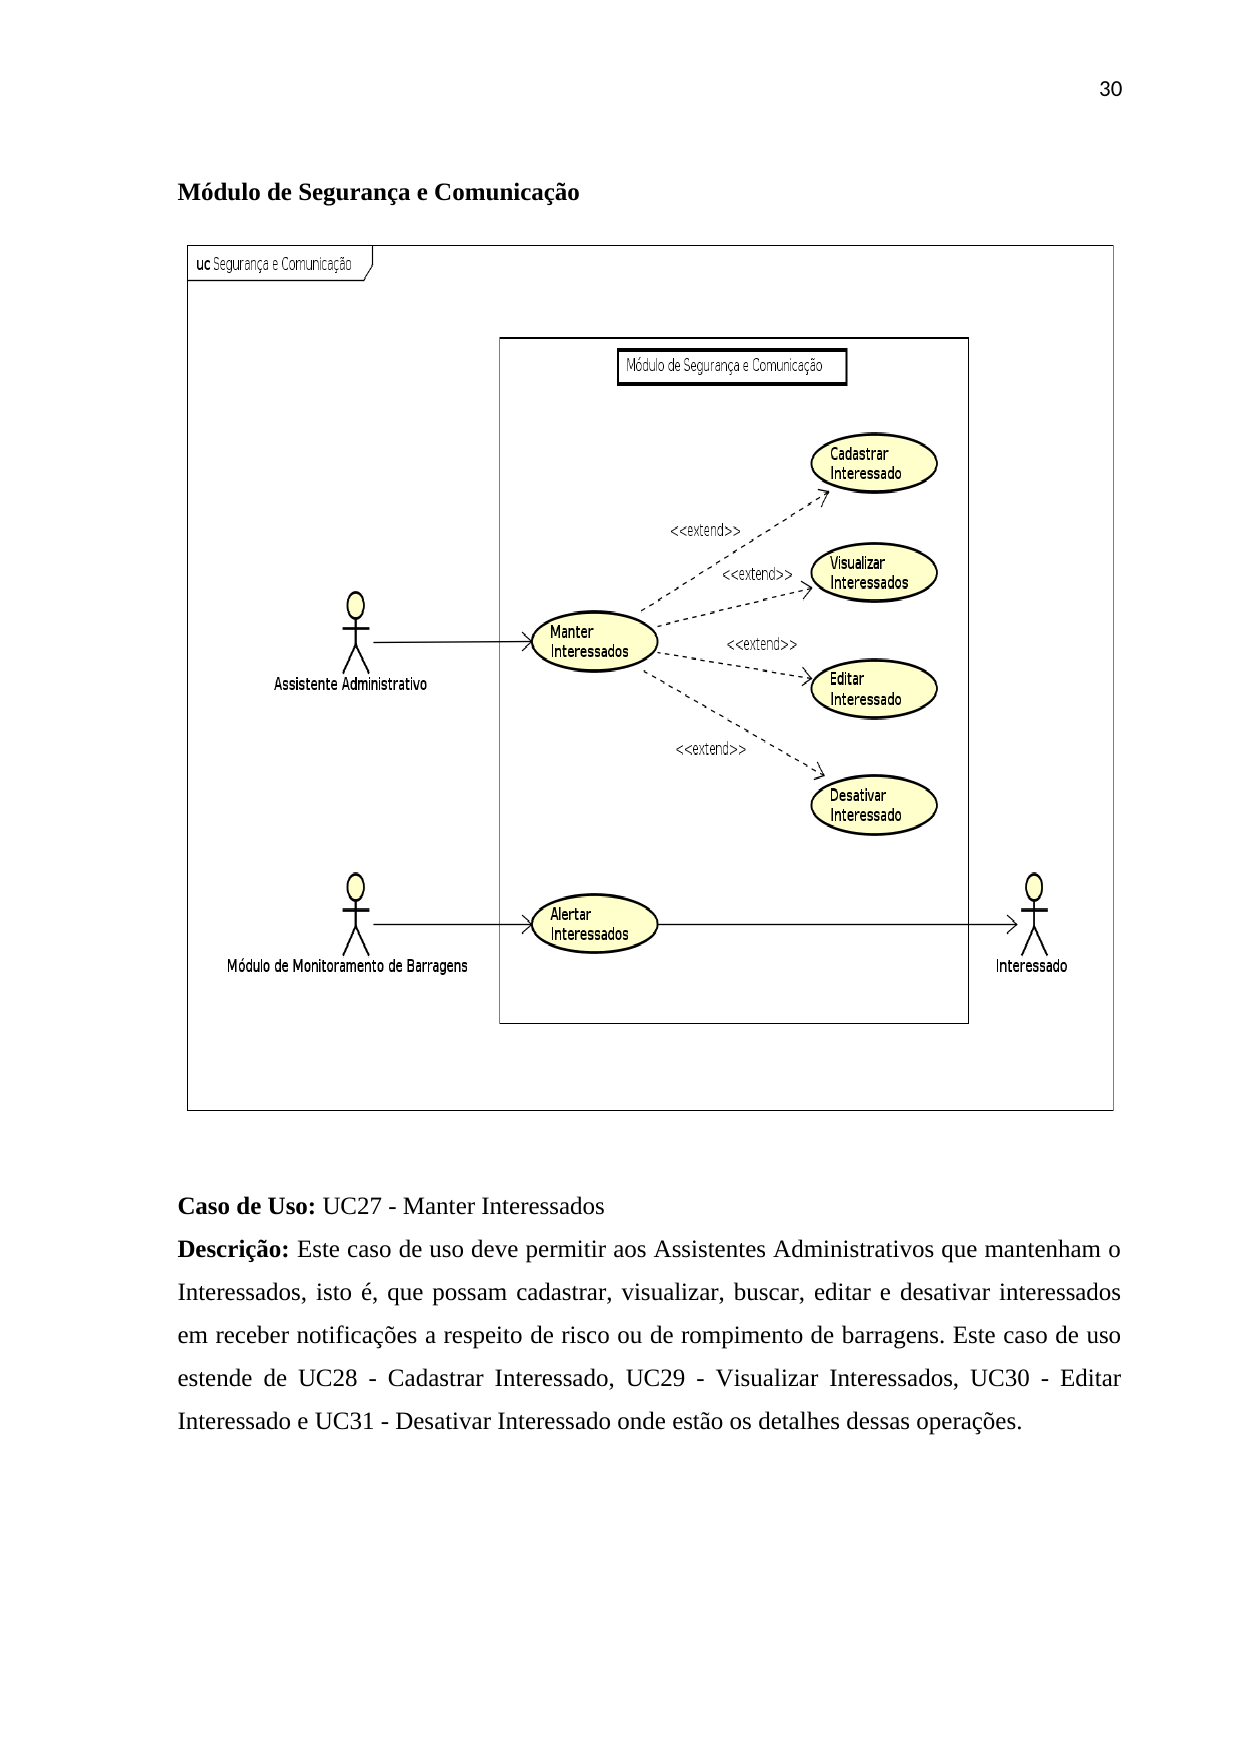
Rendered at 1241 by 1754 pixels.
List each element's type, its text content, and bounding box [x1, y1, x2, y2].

text Módulo de Segurança e Comunicação [177, 177, 1122, 206]
text Caso de Uso: UC27 - Manter Interessados [177, 1191, 1122, 1219]
text Descrição: Este caso de uso deve permitir aos Assistentes Administrativos que mantenham o Interessados, isto é, que possam cadastrar, visualizar, buscar, editar e desativar interessados em receber notificações a respeito de risco ou de rompimento de barragens. Este caso de uso estende de UC28 - Cadastrar Interessado, UC29 - Visualizar Interessados, UC30 - Editar Interessado e UC31 - Desativar Interessado onde estão os detalhes dessas operações. [177, 1234, 1122, 1435]
picture [178, 231, 1121, 1124]
